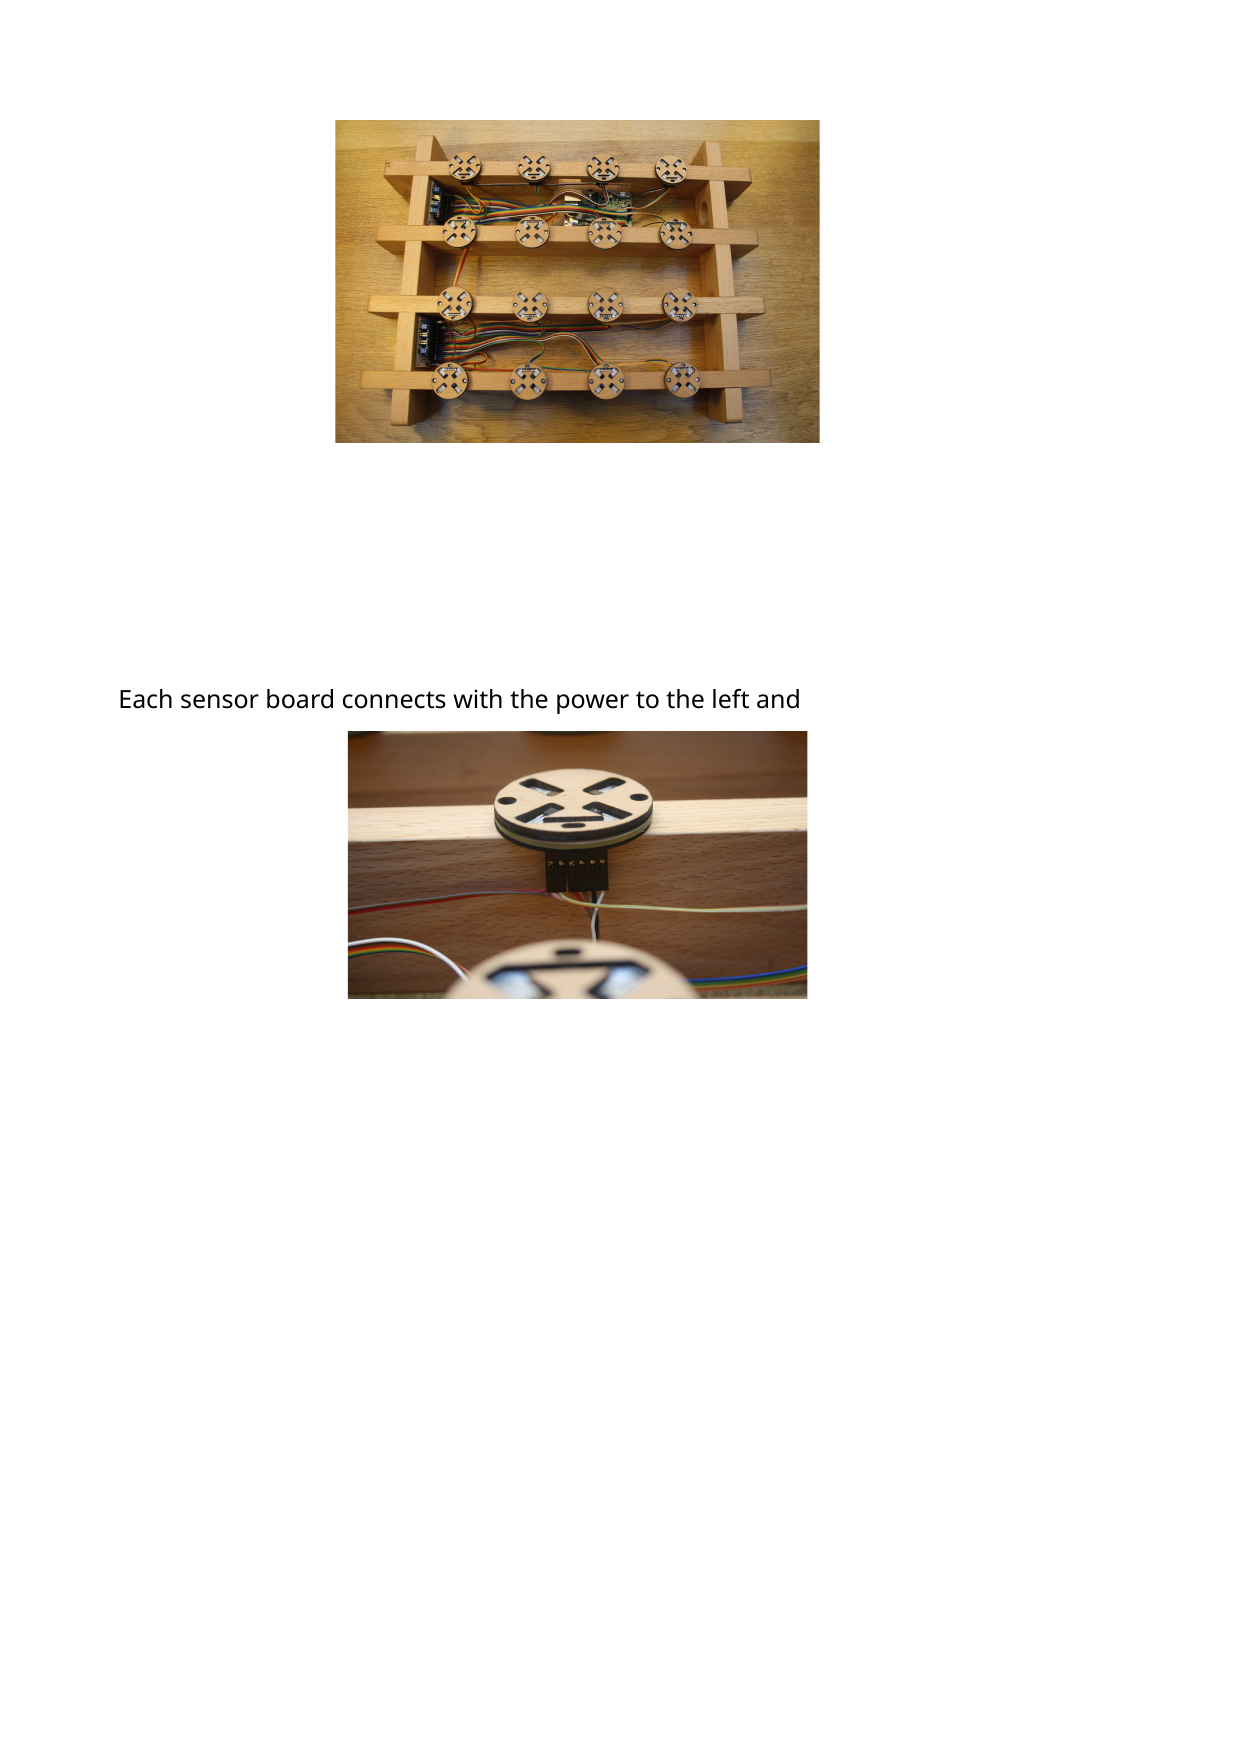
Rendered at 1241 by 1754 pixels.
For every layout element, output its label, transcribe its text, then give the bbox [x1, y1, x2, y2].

text Each sensor board connects with the power to the left and [118, 681, 1122, 715]
picture [335, 120, 820, 443]
picture [347, 731, 808, 999]
